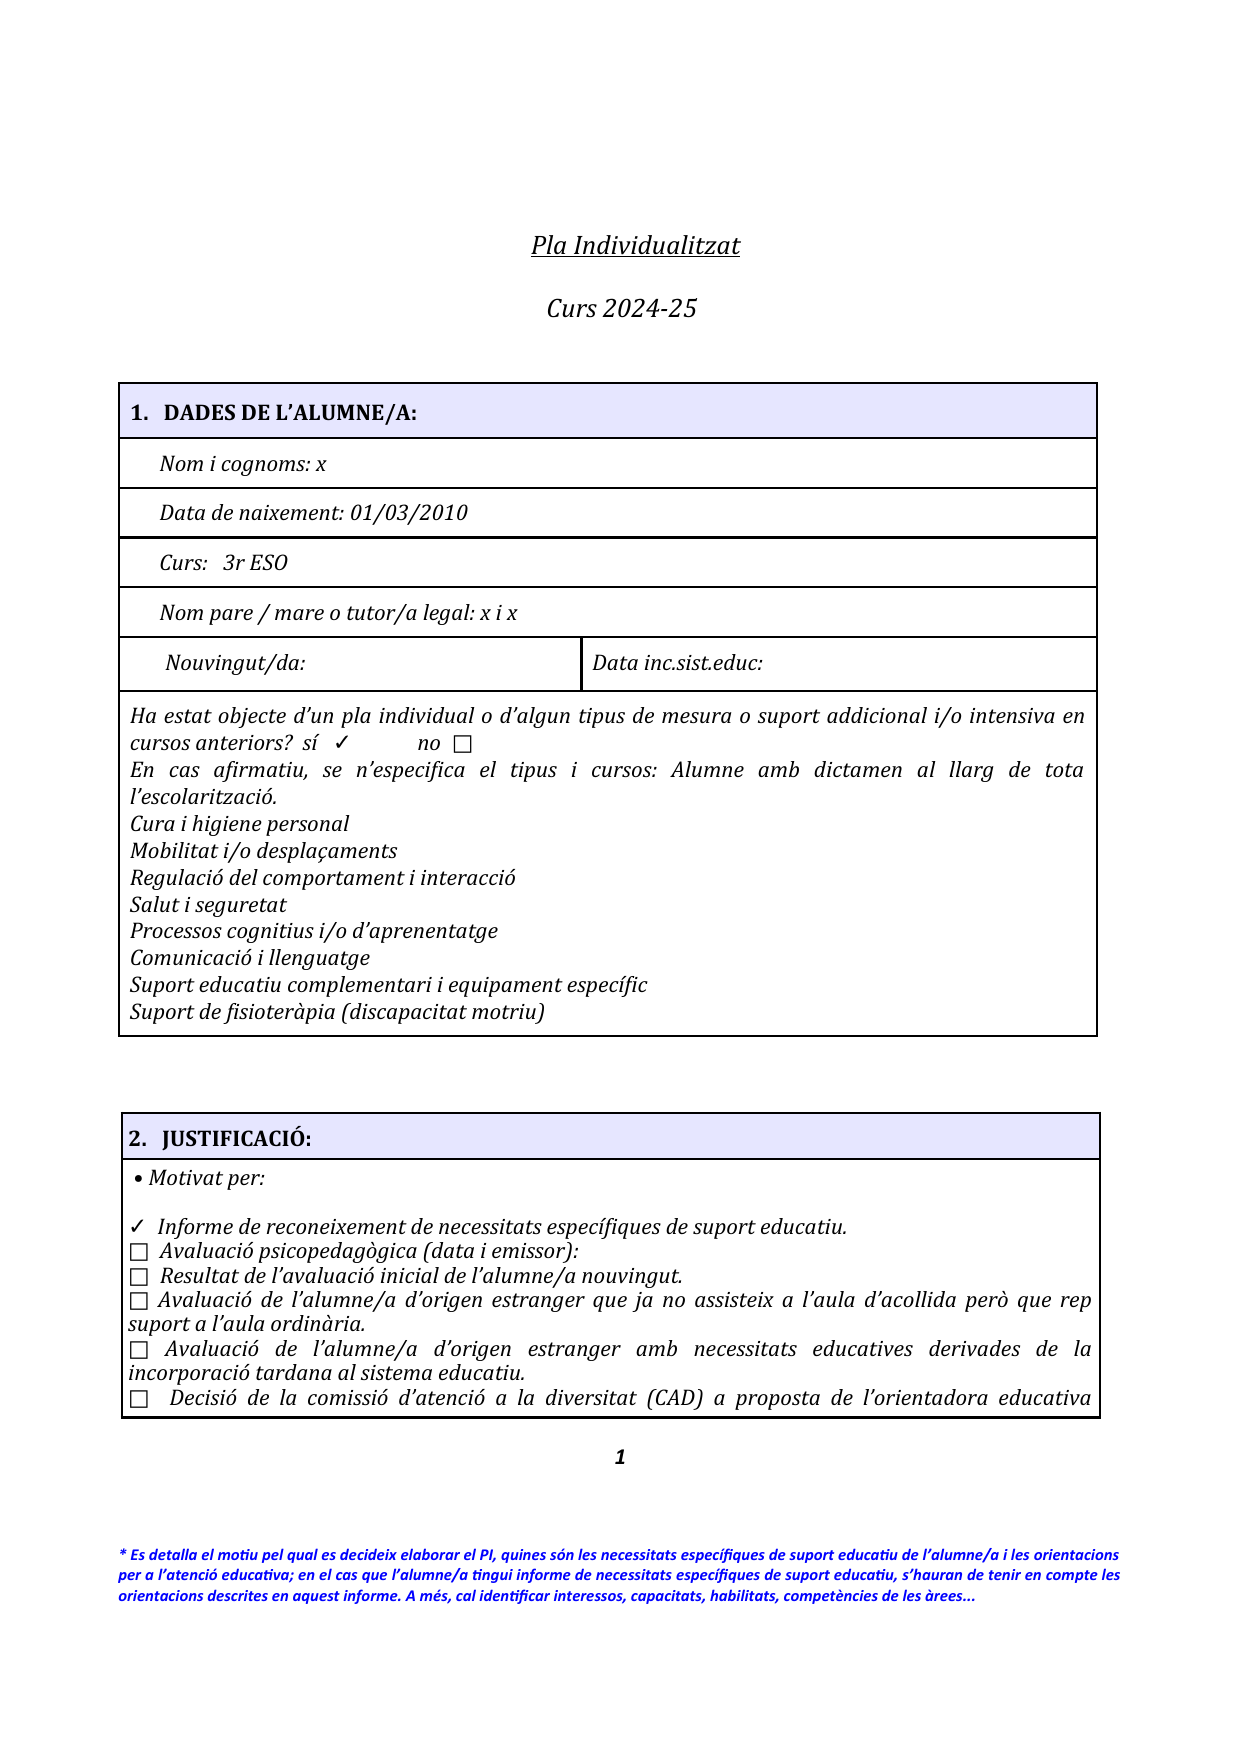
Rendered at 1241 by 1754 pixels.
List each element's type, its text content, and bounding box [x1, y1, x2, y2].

table_cell Nouvingut/da: [120, 638, 580, 689]
table_cell Curs: 3r ESO [120, 539, 1096, 586]
table_cell Nom pare / mare o tutor/a legal: x i x [120, 588, 1096, 636]
table_cell Data de naixement: 01/03/2010 [120, 489, 1096, 536]
table_header 2. JUSTIFICACIÓ: [123, 1114, 1099, 1158]
text Curs 2024-25 [532, 292, 1122, 324]
table_header 1. DADES DE L’ALUMNE/A: [120, 384, 1096, 437]
table_cell • Motivat per: ✓ Informe de reconeixement de necessitats específiques de suport educatiu. □ Avaluació psicopedagògica (data i emissor): □ Resultat de l’avaluació inicial de l’alumne/a nouvingut. □ Avaluació de l’alumne/a d’origen estranger que ja no assisteix a l’aula d’acollida però que rep suport a l’aula ordinària. □ Avaluació de l’alumne/a d’origen estranger amb necessitats educatives derivades de la incorporació tardana al sistema educatiu. □ Decisió de la comissió d’atenció a la diversitat (CAD) a proposta de l’orientadora educativa [123, 1160, 1099, 1416]
table_cell Ha estat objecte d’un pla individual o d’algun tipus de mesura o suport addicional i/o intensiva en cursos anteriors? sí ✓ no □ En cas afirmatiu, se n’especifica el tipus i cursos: Alumne amb dictamen al llarg de tota l’escolarització. Cura i higiene personal Mobilitat i/o desplaçaments Regulació del comportament i interacció Salut i seguretat Processos cognitius i/o d’aprenentatge Comunicació i llenguatge Suport educatiu complementari i equipament específic Suport de fisioteràpia (discapacitat motriu) [120, 692, 1096, 1035]
table_cell Data inc.sist.educ: [583, 638, 1096, 689]
text Pla Individualitzat [531, 228, 1122, 260]
table_cell Nom i cognoms: x [120, 439, 1096, 487]
